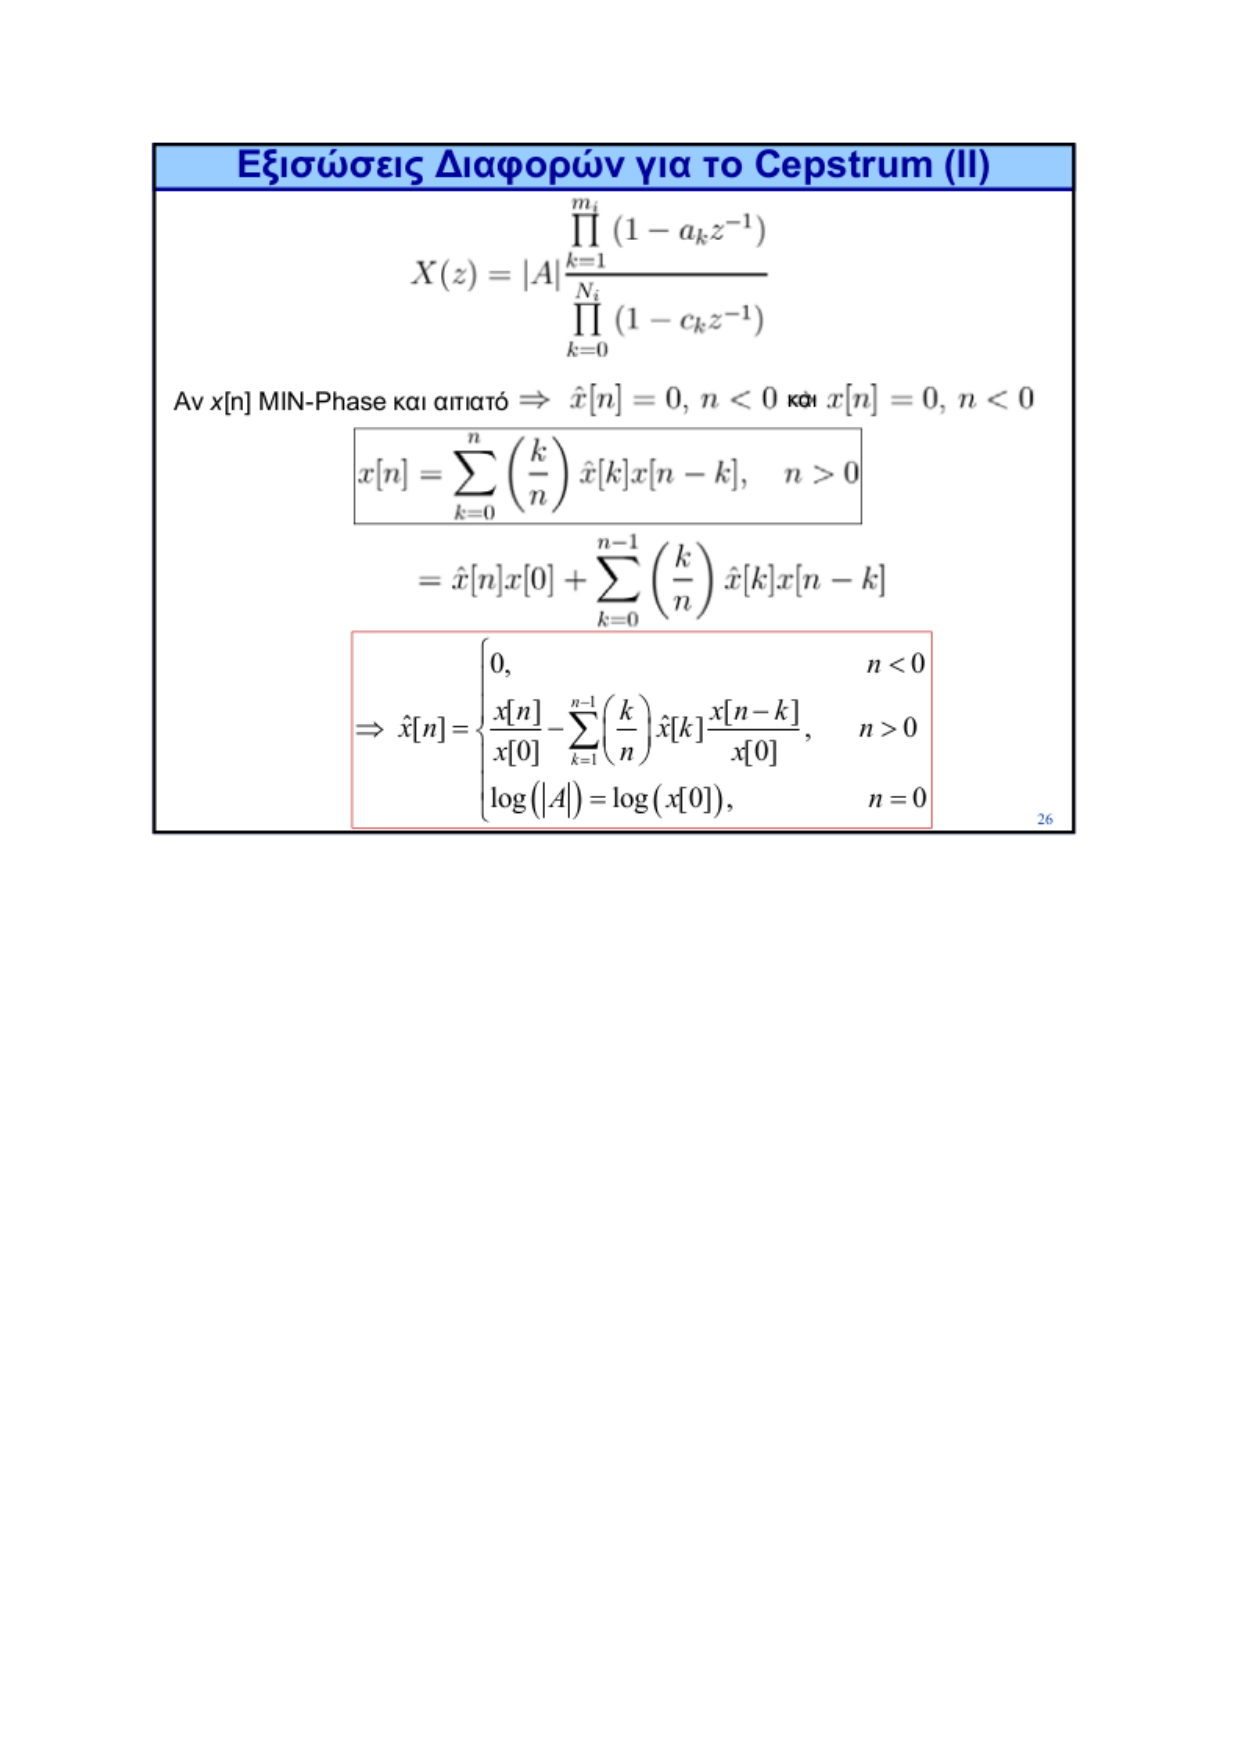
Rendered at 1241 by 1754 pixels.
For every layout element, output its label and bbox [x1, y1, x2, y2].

picture [135, 118, 1105, 848]
